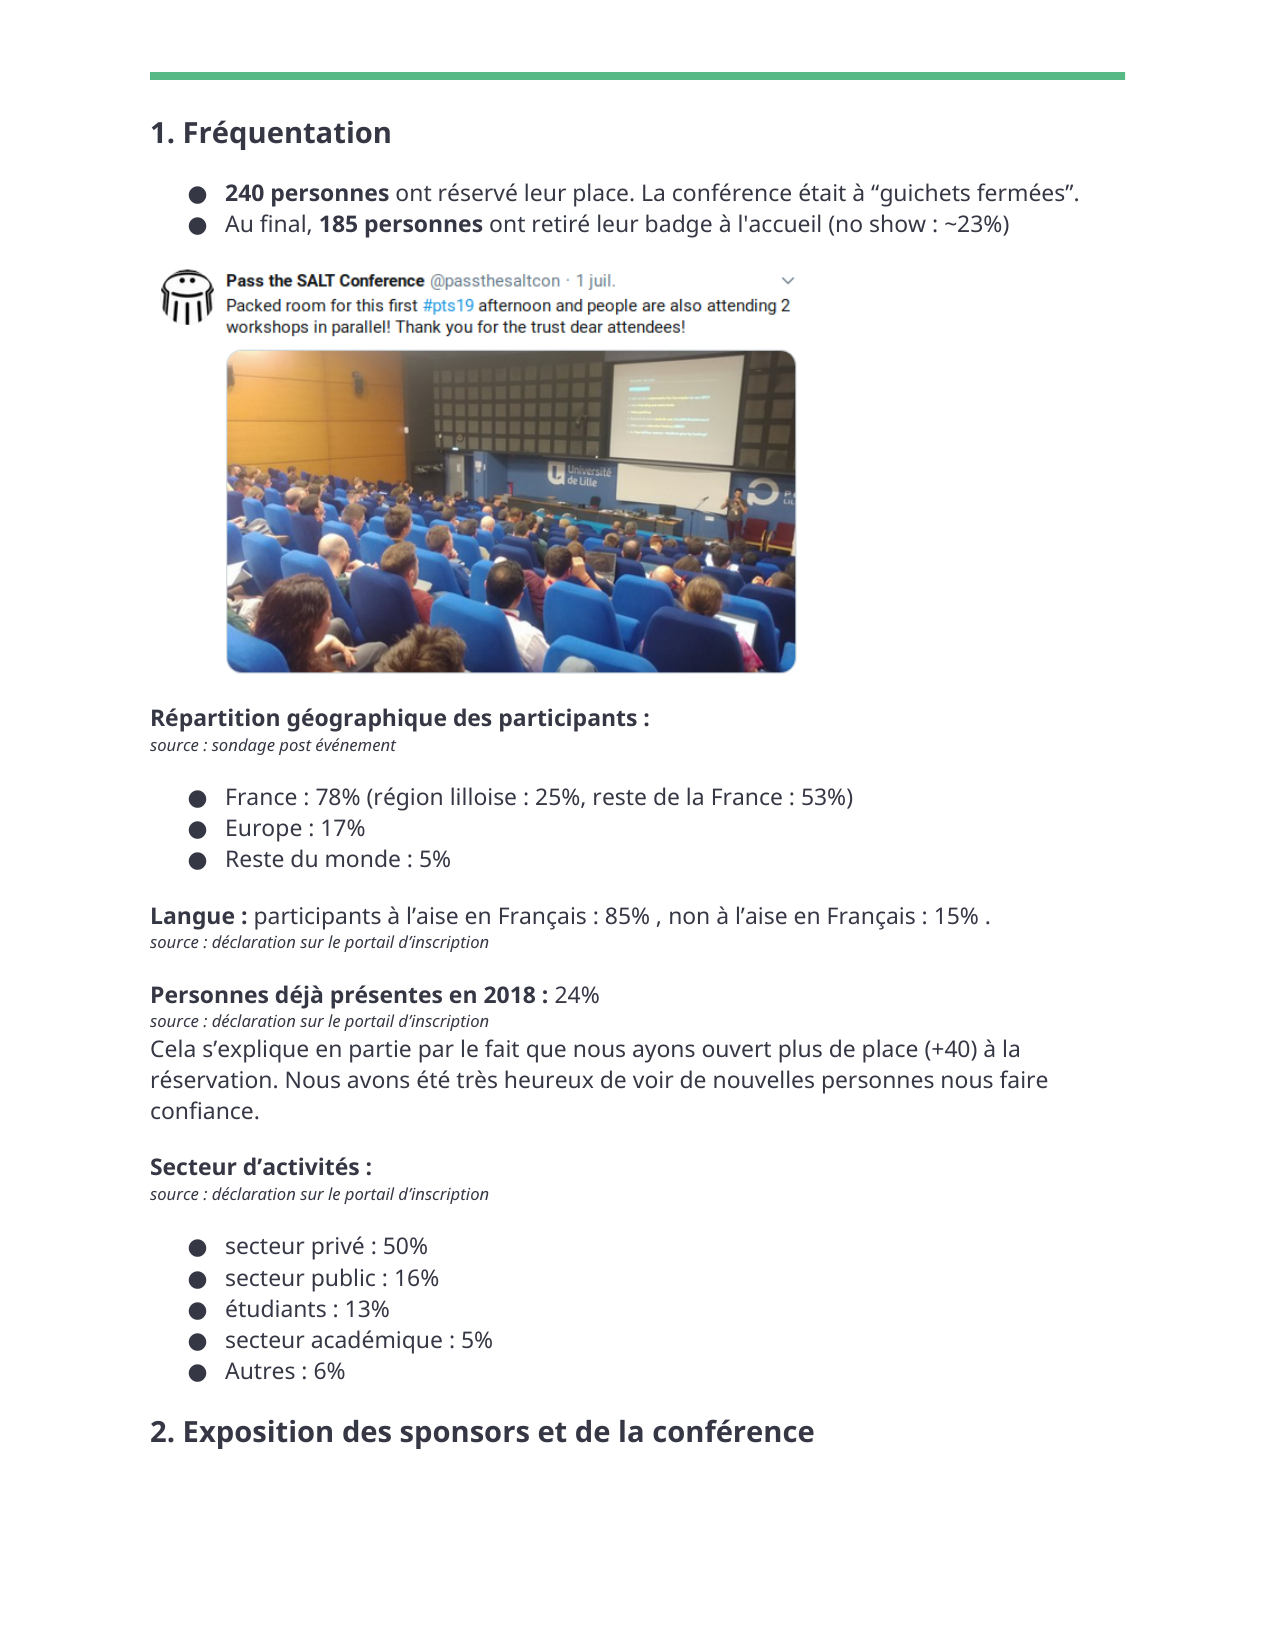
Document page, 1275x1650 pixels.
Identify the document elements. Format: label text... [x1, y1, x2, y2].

text Personnes déjà présentes en 2018 : 24% source : déclaration sur le portail d’inscription Cela s’explique en partie par le fait que nous ayons ouvert plus de place (+40) à la réservation. Nous avons été très heureux de voir de nouvelles personnes nous faire confiance. [150, 978, 1125, 1126]
list secteur académique : 5% [187, 1324, 1125, 1355]
list Autres : 6% [187, 1355, 1125, 1386]
list France : 78% (région lilloise : 25%, reste de la France : 53%) [187, 781, 1125, 812]
list Reste du monde : 5% [187, 843, 1125, 874]
text Langue : participants à l’aise en Français : 85% , non à l’aise en Français : 15% . source : déclaration sur le portail d’inscription [150, 899, 1125, 953]
subtitle 1. Fréquentation [150, 112, 1125, 152]
subtitle 2. Exposition des sponsors et de la conférence [150, 1411, 1125, 1451]
picture [150, 72, 1125, 80]
list 240 personnes ont réservé leur place. La conférence était à “guichets fermées”. [187, 177, 1125, 208]
list Au final, 185 personnes ont retiré leur badge à l'accueil (no show : ~23%) [187, 208, 1125, 240]
list étudiants : 13% [187, 1293, 1125, 1324]
text Secteur d’activités : source : déclaration sur le portail d’inscription [150, 1151, 1125, 1205]
list Europe : 17% [187, 812, 1125, 843]
list secteur public : 16% [187, 1261, 1125, 1293]
picture [150, 264, 801, 677]
text Répartition géographique des participants : source : sondage post événement [150, 702, 1125, 756]
list secteur privé : 50% [187, 1230, 1125, 1261]
